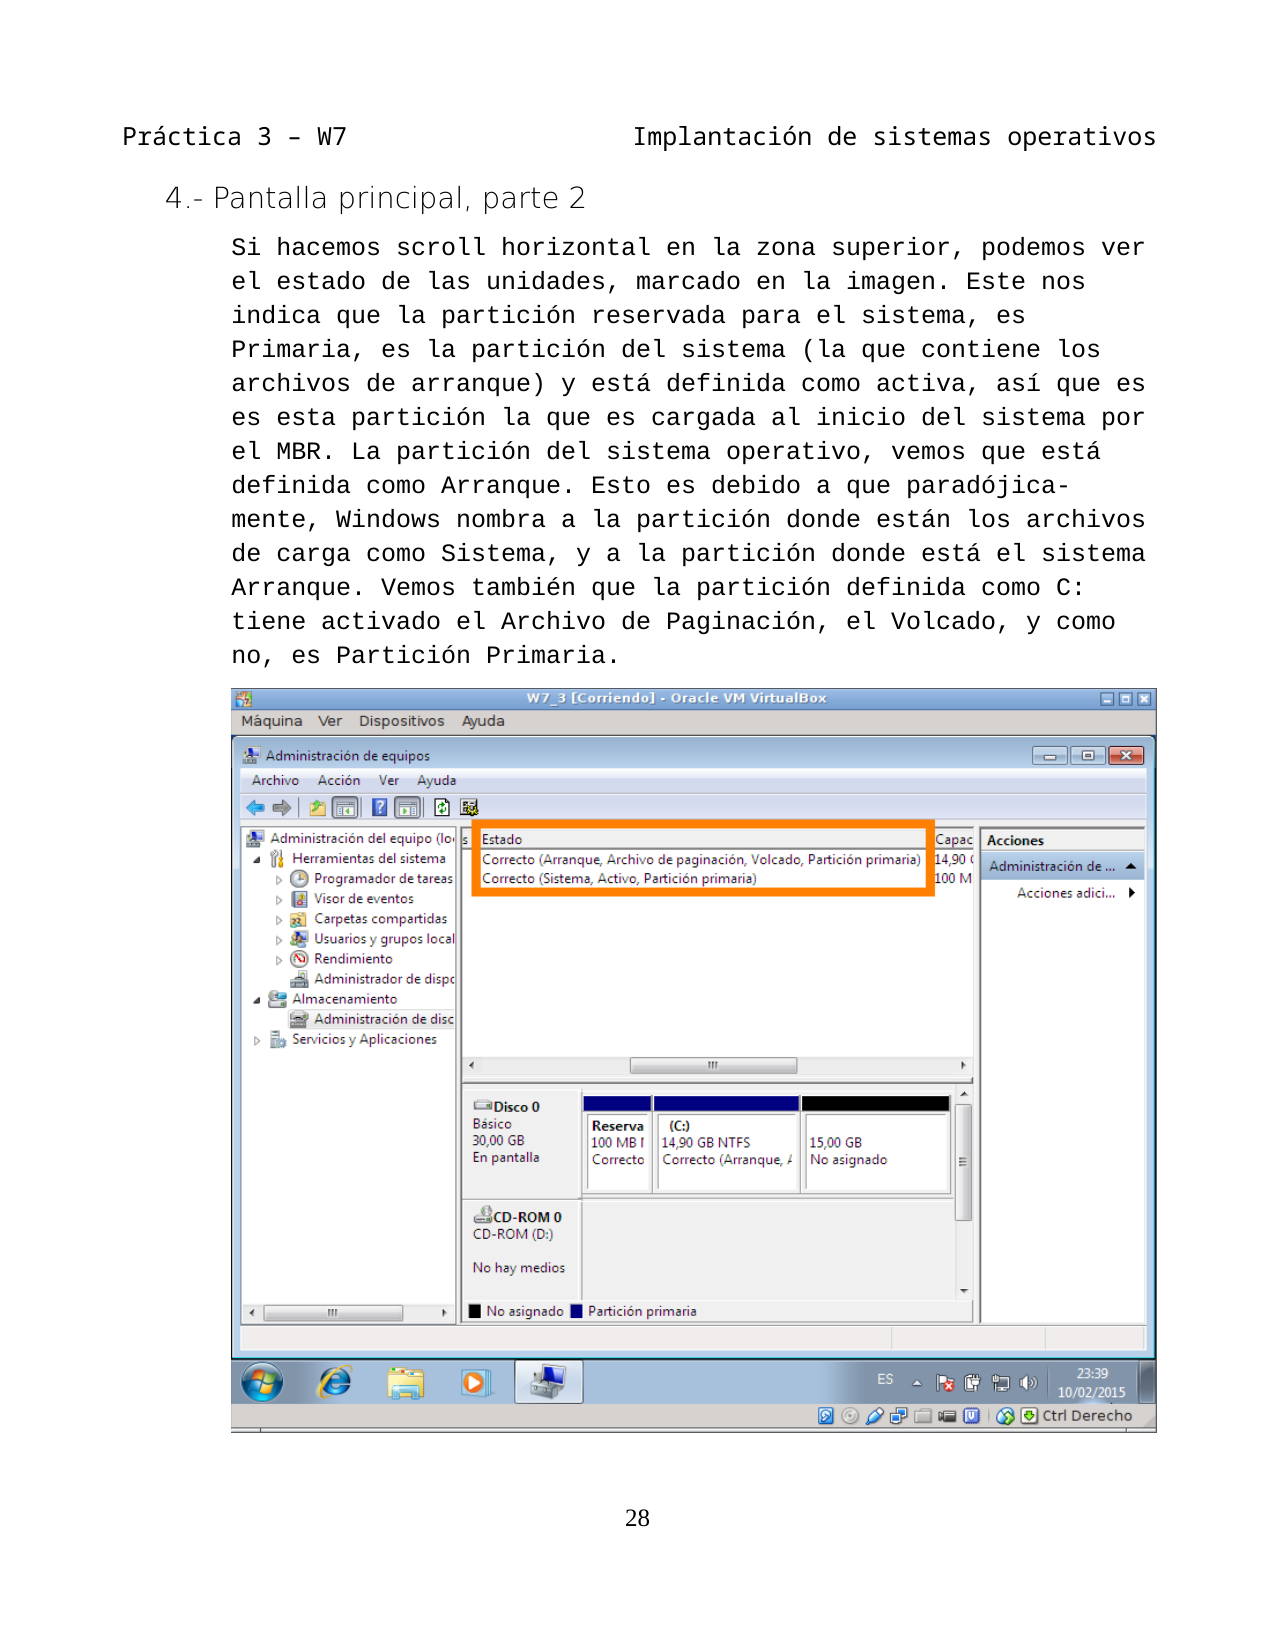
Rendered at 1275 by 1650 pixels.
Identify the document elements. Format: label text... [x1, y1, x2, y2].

text Si hacemos scroll horizontal en la zona superior, podemos ver el estado de las unidades, marcado en la imagen. Este nos indica que la partición reservada para el sistema, es Primaria, es la partición del sistema (la que contiene los archivos de arranque) y está definida como activa, así que es es esta partición la que es cargada al inicio del sistema por el MBR. La partición del sistema operativo, vemos que está definida como Arranque. Esto es debido a que paradójica-mente, Windows nombra a la partición donde están los archivos de carga como Sistema, y a la partición donde está el sistema Arranque. Vemos también que la partición definida como C: tiene activado el Archivo de Paginación, el Volcado, y como no, es Partición Primaria. [231, 235, 1157, 671]
list Pantalla principal, parte 2 [156, 182, 1157, 216]
picture [231, 688, 1157, 1433]
